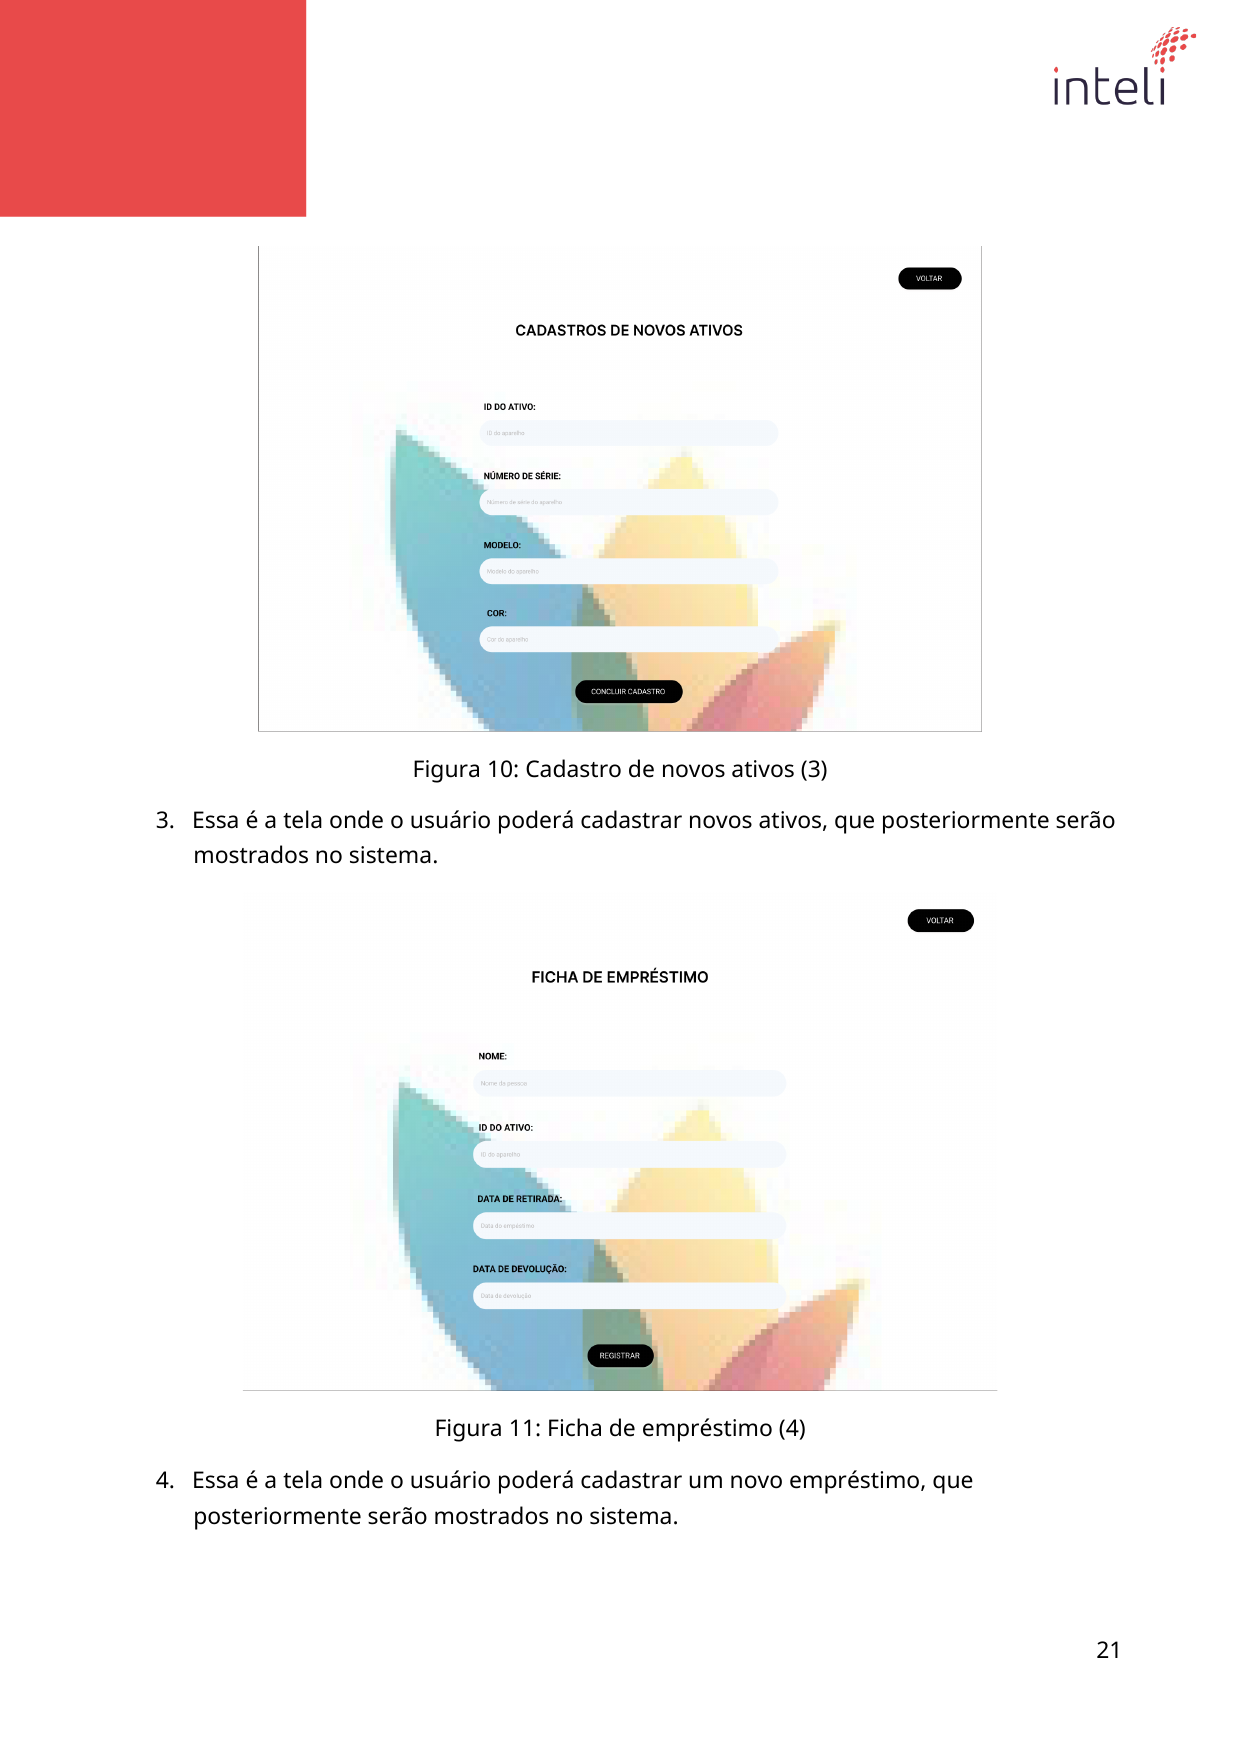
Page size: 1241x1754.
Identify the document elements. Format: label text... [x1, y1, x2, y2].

list Essa é a tela onde o usuário poderá cadastrar novos ativos, que posteriormente serão mostrados no sistema. [156, 803, 1122, 871]
picture [242, 892, 998, 1391]
list Essa é a tela onde o usuário poderá cadastrar um novo empréstimo, que posteriormente serão mostrados no sistema. [156, 1464, 1122, 1531]
text Figura 10: Cadastro de novos ativos (3) [118, 753, 1122, 784]
picture [1054, 27, 1197, 105]
text Figura 11: Ficha de empréstimo (4) [118, 1412, 1122, 1443]
picture [271, 246, 969, 732]
picture [0, 0, 307, 217]
